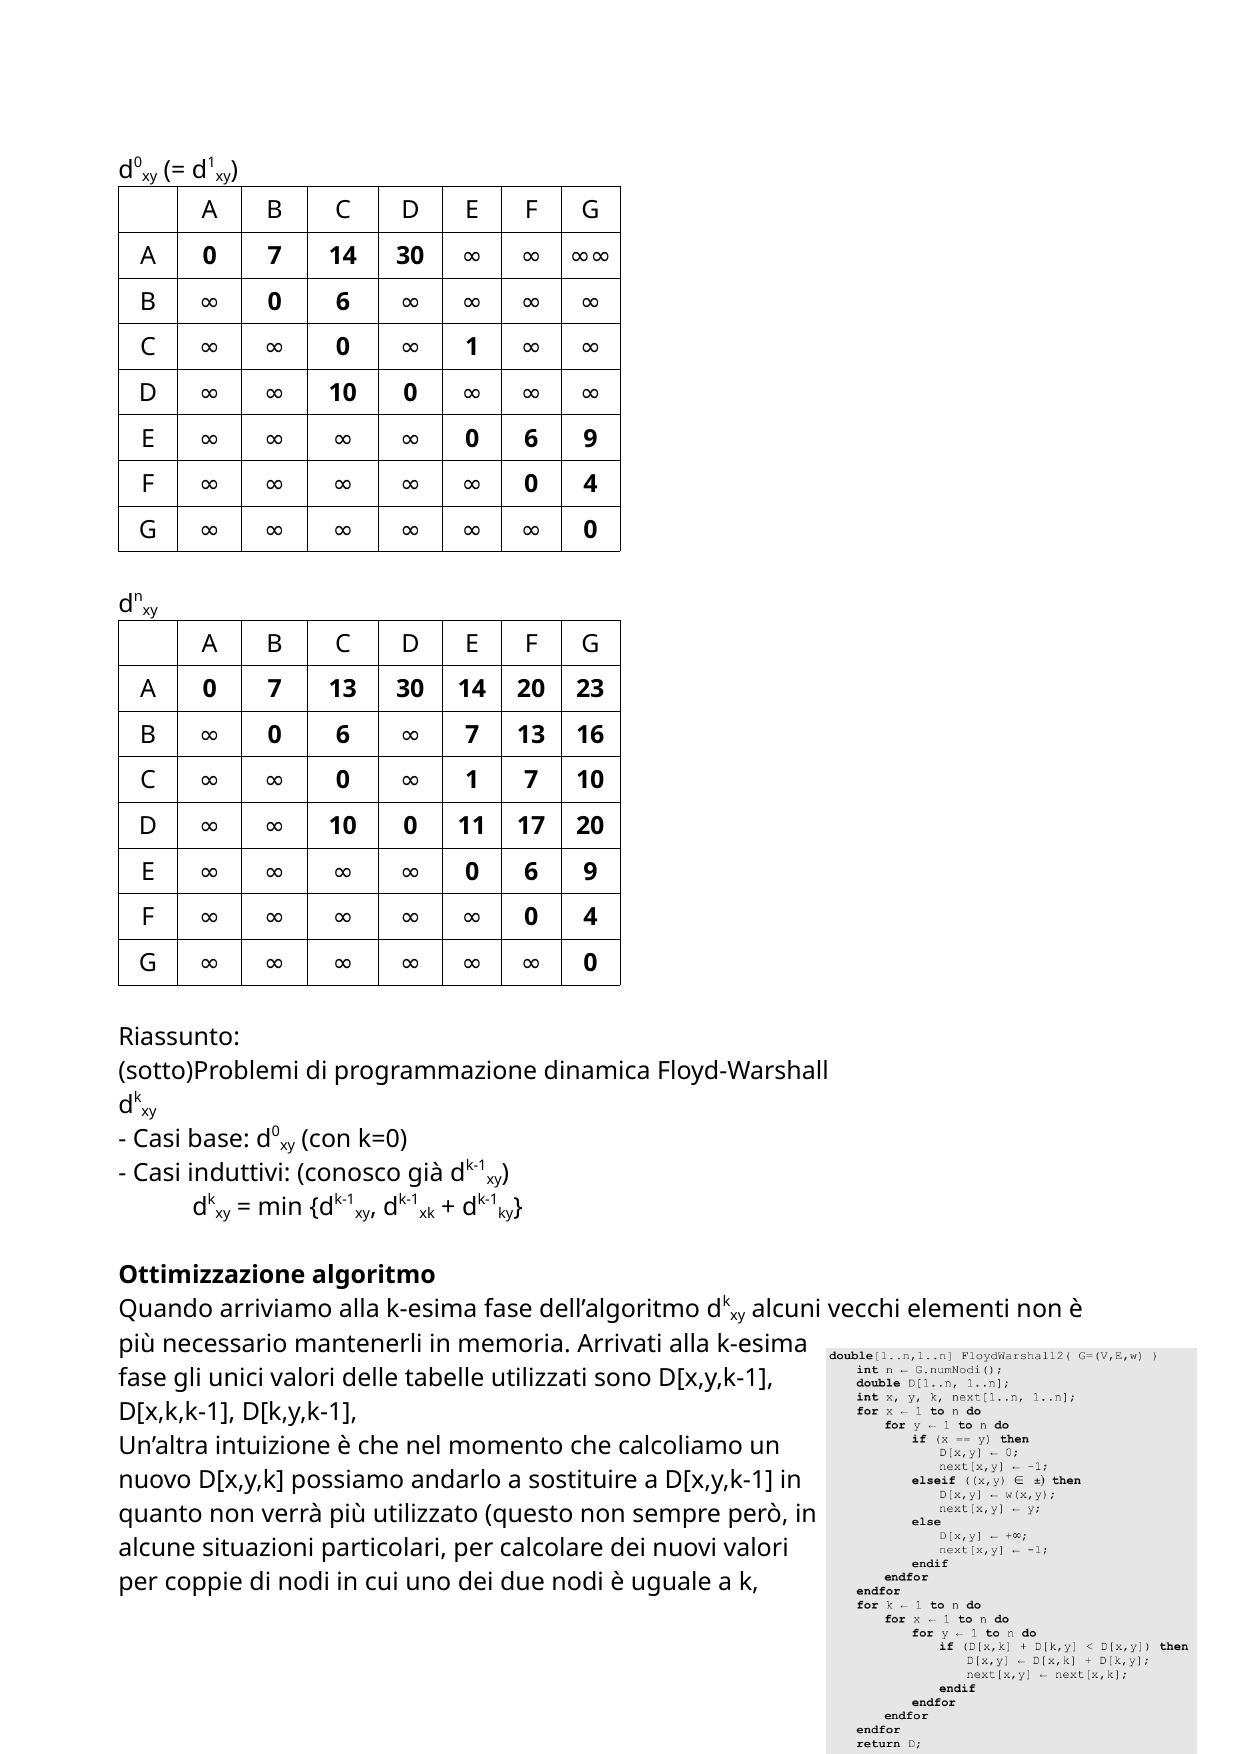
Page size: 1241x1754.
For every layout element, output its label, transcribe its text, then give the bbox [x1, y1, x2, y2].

table_cell C [119, 324, 177, 369]
table_cell A [119, 233, 177, 277]
table_cell ∞ [308, 894, 378, 939]
table_cell ∞ [242, 803, 307, 848]
text d0xy (= d1xy) [118, 152, 1122, 186]
table_cell D [119, 370, 177, 414]
table_cell ∞ [379, 415, 442, 460]
table_cell 0 [502, 461, 561, 506]
table_cell 13 [308, 666, 378, 711]
table_header E [443, 621, 501, 665]
table_cell ∞∞ [562, 233, 620, 277]
table_cell ∞ [379, 324, 442, 369]
table_cell 0 [379, 803, 442, 848]
table_cell 1 [443, 324, 501, 369]
table_cell ∞ [242, 415, 307, 460]
table_cell 0 [379, 370, 442, 414]
table_cell 10 [308, 370, 378, 414]
table_cell ∞ [502, 507, 561, 551]
table_cell ∞ [178, 324, 241, 369]
table_header B [242, 187, 307, 232]
table_cell ∞ [379, 461, 442, 506]
table_cell 6 [502, 415, 561, 460]
table_cell 17 [502, 803, 561, 848]
table_header F [502, 621, 561, 665]
table_header C [308, 621, 378, 665]
table_cell 0 [562, 940, 620, 984]
table_cell 0 [502, 894, 561, 939]
table_cell 7 [502, 757, 561, 802]
table_cell ∞ [502, 233, 561, 277]
table_cell ∞ [443, 279, 501, 323]
text - Casi base: d0xy (con k=0) [118, 1121, 1122, 1155]
table_cell ∞ [178, 712, 241, 756]
table_cell B [119, 279, 177, 323]
table_cell ∞ [308, 940, 378, 984]
table_header G [562, 187, 620, 232]
table_cell ∞ [443, 940, 501, 984]
table_cell 6 [308, 712, 378, 756]
table_cell 13 [502, 712, 561, 756]
table_cell 10 [308, 803, 378, 848]
table_header G [562, 621, 620, 665]
table_cell ∞ [178, 370, 241, 414]
table_cell 30 [379, 666, 442, 711]
table_header B [242, 621, 307, 665]
table_cell 0 [242, 279, 307, 323]
table_cell ∞ [242, 461, 307, 506]
table_cell ∞ [502, 324, 561, 369]
table_cell 30 [379, 233, 442, 277]
table_cell ∞ [379, 757, 442, 802]
table_cell ∞ [242, 370, 307, 414]
table_header C [308, 187, 378, 232]
table_cell ∞ [178, 461, 241, 506]
table_cell 20 [562, 803, 620, 848]
table_cell 7 [242, 233, 307, 277]
table_cell 10 [562, 757, 620, 802]
table_cell 14 [443, 666, 501, 711]
text Un’altra intuizione è che nel momento che calcoliamo un nuovo D[x,y,k] possiamo andarlo a sostituire a D[x,y,k-1] in quanto non verrà più utilizzato (questo non sempre però, in alcune situazioni particolari, per calcolare dei nuovi valori per coppie di nodi in cui uno dei due nodi è uguale a k, [118, 1427, 825, 1598]
table_cell E [119, 415, 177, 460]
table_cell ∞ [178, 849, 241, 893]
text Ottimizzazione algoritmo [118, 1257, 1122, 1291]
table_cell ∞ [443, 894, 501, 939]
table_header [119, 187, 177, 232]
table_cell ∞ [308, 461, 378, 506]
table_cell 0 [562, 507, 620, 551]
table_cell ∞ [443, 233, 501, 277]
table_cell 9 [562, 849, 620, 893]
table_cell 0 [308, 324, 378, 369]
table_cell ∞ [562, 324, 620, 369]
table_cell 6 [502, 849, 561, 893]
table_cell 1 [443, 757, 501, 802]
table_cell 0 [443, 415, 501, 460]
table_cell ∞ [443, 507, 501, 551]
table_cell ∞ [502, 370, 561, 414]
table_cell 9 [562, 415, 620, 460]
table_cell 0 [242, 712, 307, 756]
table_header E [443, 187, 501, 232]
table_cell ∞ [562, 370, 620, 414]
table_cell 0 [308, 757, 378, 802]
table_cell 14 [308, 233, 378, 277]
table_cell 11 [443, 803, 501, 848]
table_cell ∞ [242, 940, 307, 984]
table_cell 4 [562, 461, 620, 506]
table_cell ∞ [178, 803, 241, 848]
table_cell ∞ [379, 279, 442, 323]
table_cell ∞ [379, 849, 442, 893]
table_cell 0 [178, 666, 241, 711]
table_cell 4 [562, 894, 620, 939]
table_header [119, 621, 177, 665]
table_cell D [119, 803, 177, 848]
table_cell ∞ [502, 279, 561, 323]
table_cell ∞ [379, 507, 442, 551]
table_cell ∞ [379, 712, 442, 756]
table_cell ∞ [178, 415, 241, 460]
table_cell G [119, 507, 177, 551]
table_cell F [119, 894, 177, 939]
text Quando arriviamo alla k-esima fase dell’algoritmo dkxy alcuni vecchi elementi non è più necessario mantenerli in memoria. Arrivati alla k-esima fase gli unici valori delle tabelle utilizzati sono D[x,y,k-1], D[x,k,k-1], D[k,y,k-1], [118, 1291, 1122, 1427]
table_cell ∞ [502, 940, 561, 984]
table_header D [379, 621, 442, 665]
text dkxy = min {dk-1xy, dk-1xk + dk-1ky} [118, 1189, 1122, 1223]
table_cell F [119, 461, 177, 506]
table_header F [502, 187, 561, 232]
table_cell 7 [443, 712, 501, 756]
table_cell 0 [443, 849, 501, 893]
table_cell ∞ [308, 849, 378, 893]
table_cell 7 [242, 666, 307, 711]
text dnxy [118, 585, 1122, 619]
table_cell ∞ [379, 940, 442, 984]
table_cell ∞ [308, 507, 378, 551]
text dkxy [118, 1087, 1122, 1121]
table_cell ∞ [178, 894, 241, 939]
table_cell ∞ [242, 894, 307, 939]
table_cell ∞ [308, 415, 378, 460]
table_cell ∞ [242, 507, 307, 551]
table_cell ∞ [443, 370, 501, 414]
table_cell ∞ [178, 279, 241, 323]
table_header A [178, 187, 241, 232]
table_cell A [119, 666, 177, 711]
text Riassunto: (sotto)Problemi di programmazione dinamica Floyd-Warshall [118, 1019, 1122, 1087]
table_cell ∞ [242, 324, 307, 369]
table_cell E [119, 849, 177, 893]
table_cell ∞ [443, 461, 501, 506]
table_cell 16 [562, 712, 620, 756]
table_cell B [119, 712, 177, 756]
table_cell 23 [562, 666, 620, 711]
table_cell ∞ [178, 757, 241, 802]
table_cell G [119, 940, 177, 984]
table_cell ∞ [562, 279, 620, 323]
table_cell 6 [308, 279, 378, 323]
table_header A [178, 621, 241, 665]
picture [825, 1348, 1197, 1754]
table_cell ∞ [242, 849, 307, 893]
table_cell ∞ [379, 894, 442, 939]
table_cell C [119, 757, 177, 802]
table_cell ∞ [178, 940, 241, 984]
table_cell 0 [178, 233, 241, 277]
table_cell ∞ [178, 507, 241, 551]
table_cell ∞ [242, 757, 307, 802]
table_cell 20 [502, 666, 561, 711]
text - Casi induttivi: (conosco già dk-1xy) [118, 1155, 1122, 1189]
table_header D [379, 187, 442, 232]
